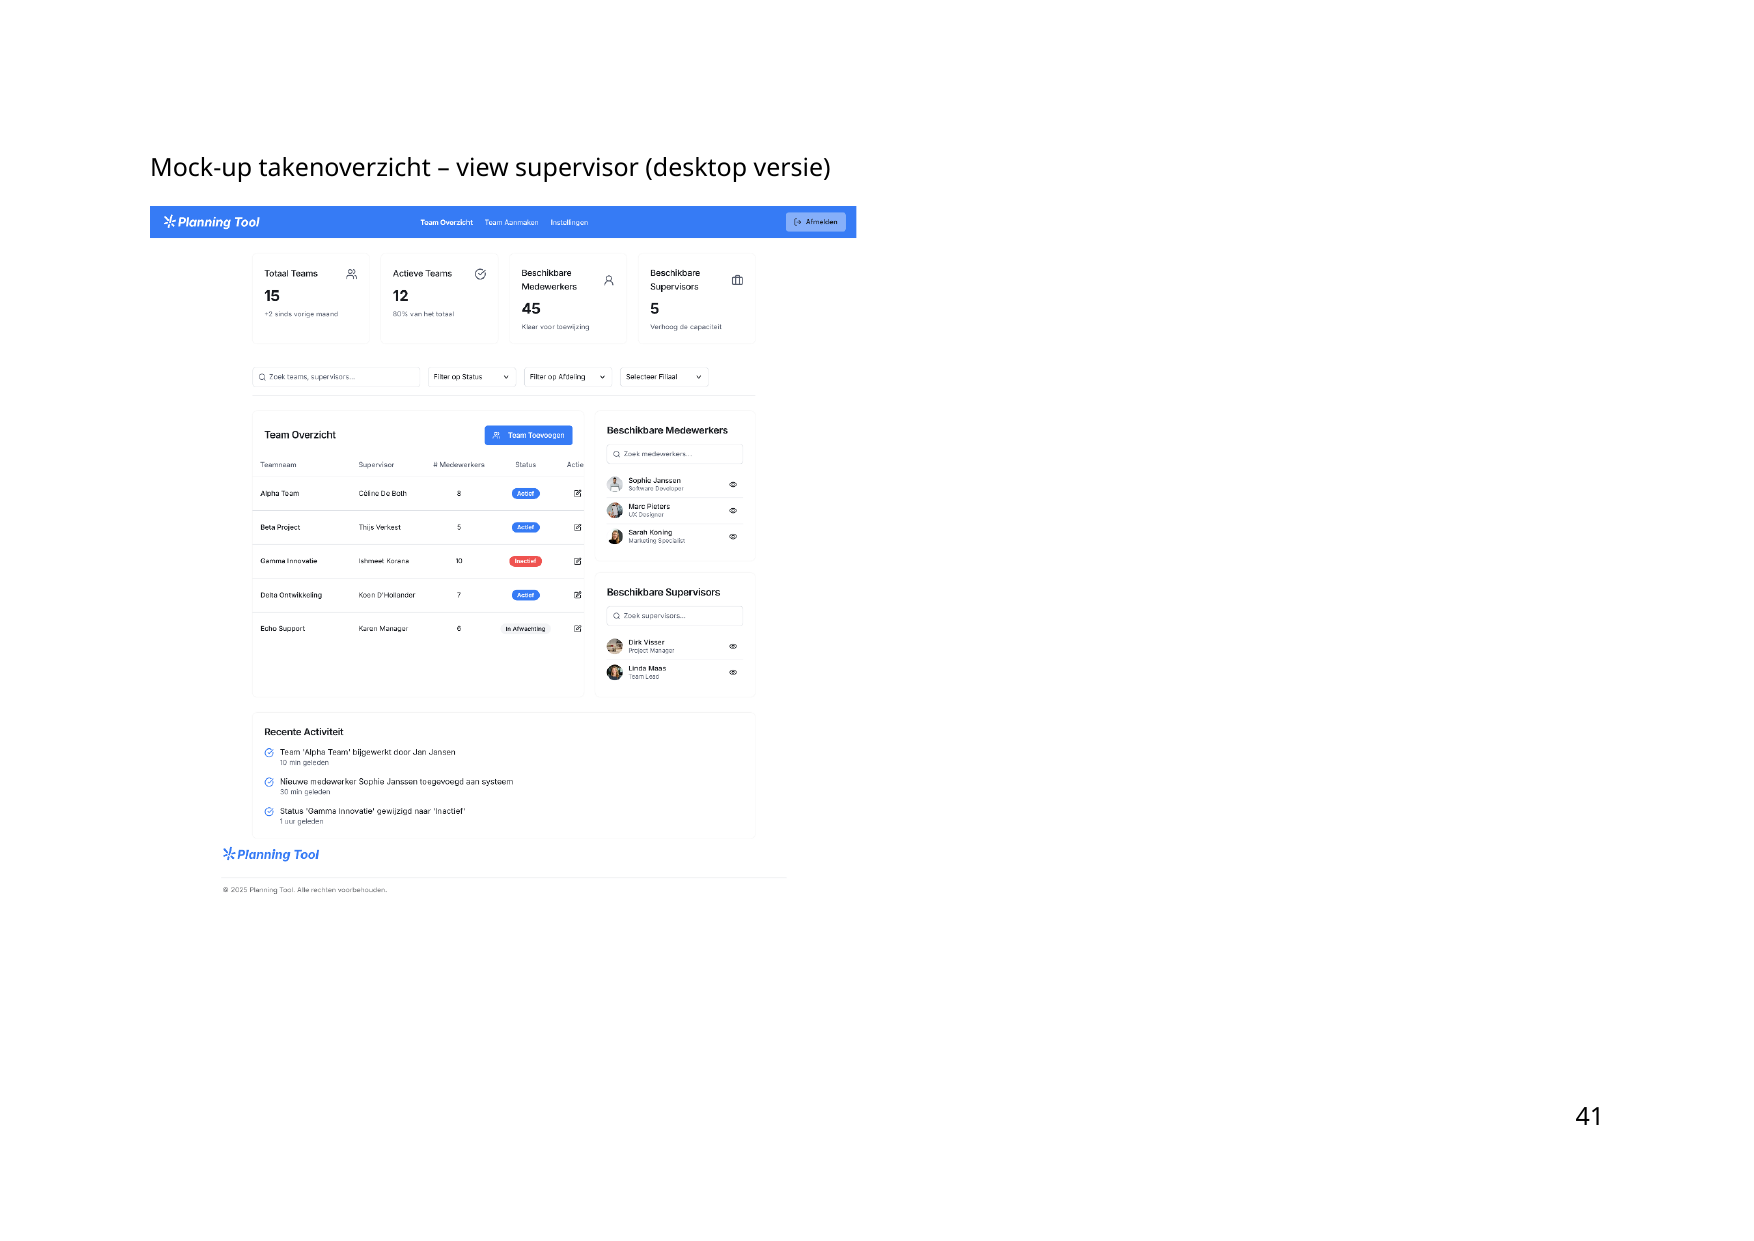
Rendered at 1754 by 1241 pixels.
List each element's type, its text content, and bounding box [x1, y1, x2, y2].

text Mock-up takenoverzicht – view supervisor (desktop versie) [150, 150, 1604, 184]
picture [150, 206, 857, 907]
